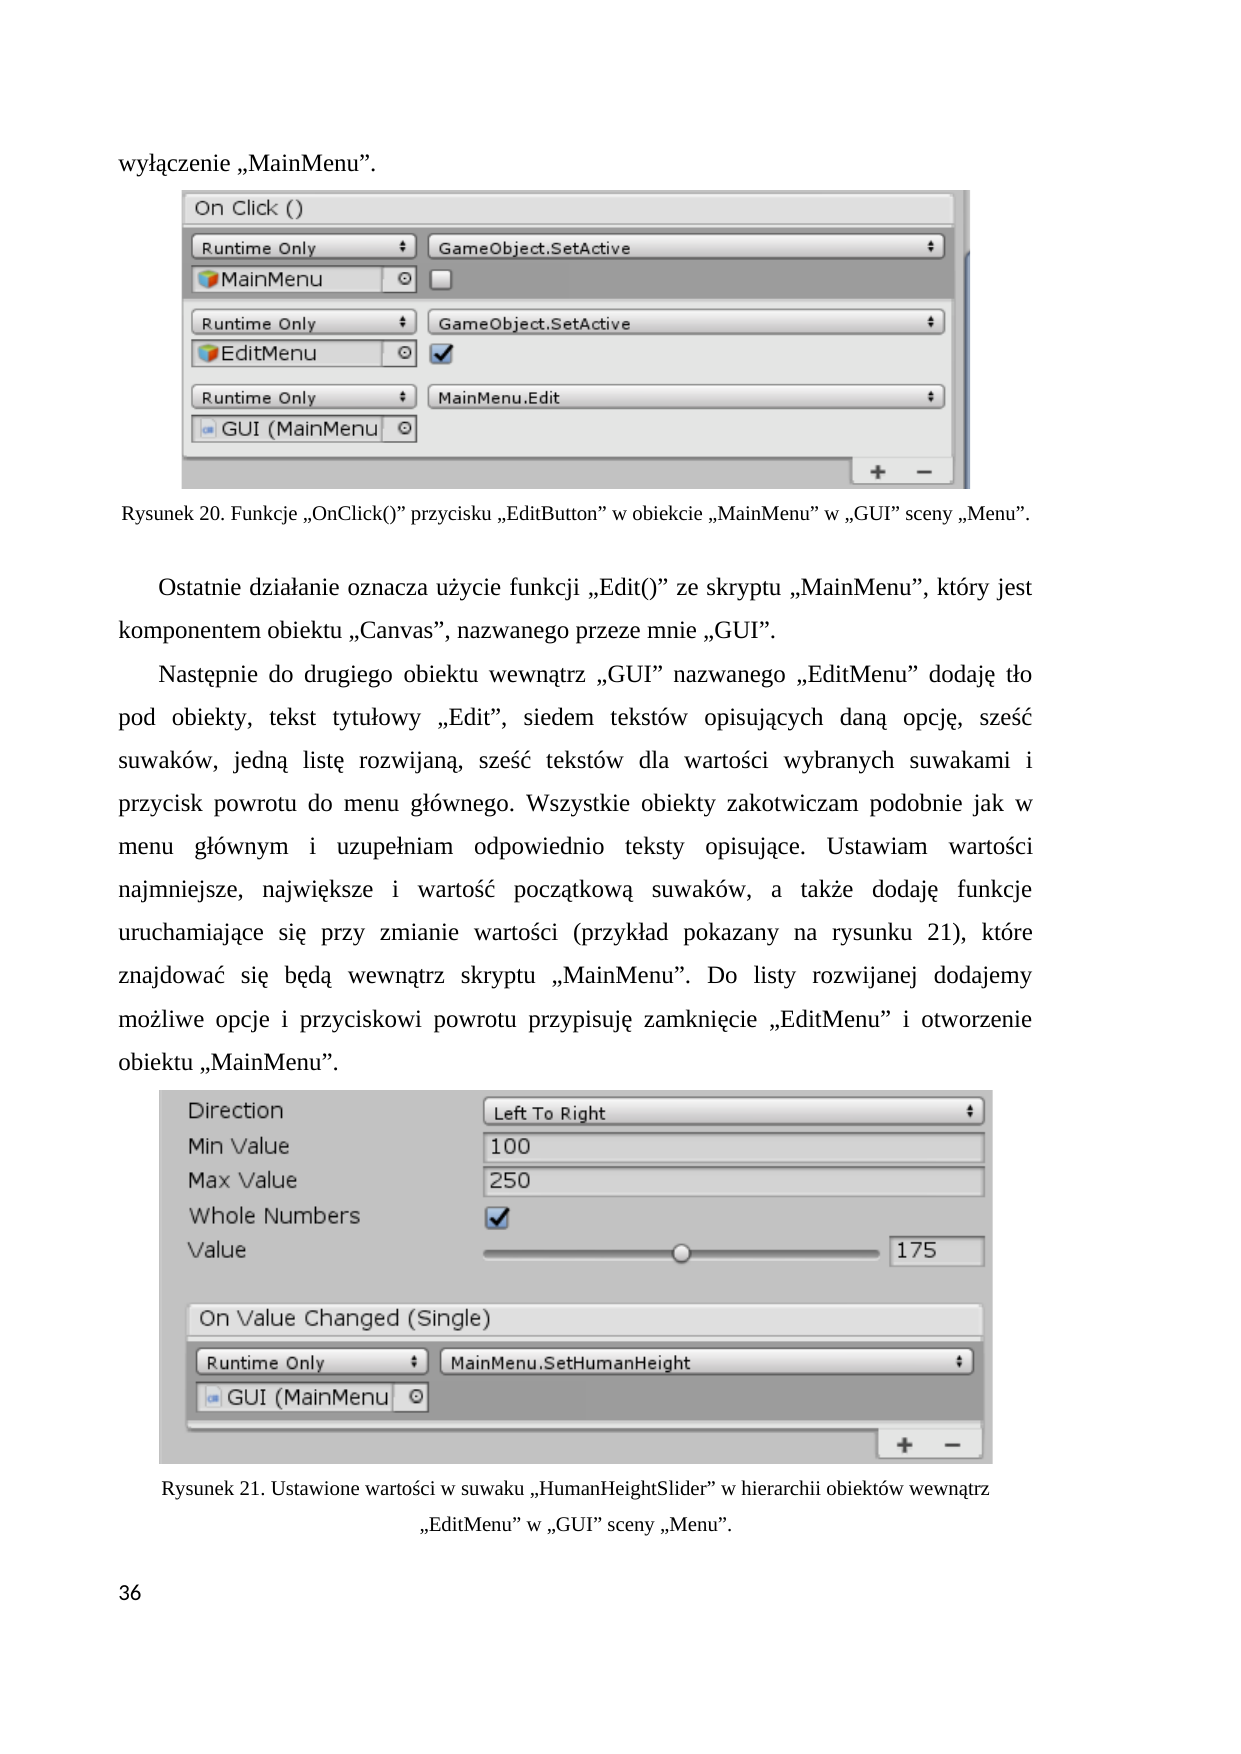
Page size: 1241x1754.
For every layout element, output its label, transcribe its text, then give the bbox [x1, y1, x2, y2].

text Ostatnie działanie oznacza użycie funkcji „Edit()” ze skryptu „MainMenu”, który jest komponentem obiektu „Canvas”, nazwanego przeze mnie „GUI”. [118, 572, 1033, 644]
text Rysunek 20. Funkcje „OnClick()” przycisku „EditButton” w obiekcie „MainMenu” w „GUI” sceny „Menu”. [118, 191, 1033, 524]
text wyłączenie „MainMenu”. [118, 148, 1033, 176]
picture [181, 190, 970, 489]
picture [159, 1090, 993, 1464]
text Następnie do drugiego obiektu wewnątrz „GUI” nazwanego „EditMenu” dodaję tło pod obiekty, tekst tytułowy „Edit”, siedem tekstów opisujących daną opcję, sześć suwaków, jedną listę rozwijaną, sześć tekstów dla wartości wybranych suwakami i przycisk powrotu do menu głównego. Wszystkie obiekty zakotwiczam podobnie jak w menu głównym i uzupełniam odpowiednio teksty opisujące. Ustawiam wartości najmniejsze, największe i wartość początkową suwaków, a także dodaję funkcje uruchamiające się przy zmianie wartości (przykład pokazany na rysunku 21), które znajdować się będą wewnątrz skryptu „MainMenu”. Do listy rozwijanej dodajemy możliwe opcje i przyciskowi powrotu przypisuję zamknięcie „EditMenu” i otworzenie obiektu „MainMenu”. [118, 659, 1033, 1076]
text Rysunek 21. Ustawione wartości w suwaku „HumanHeightSlider” w hierarchii obiektów wewnątrz „EditMenu” w „GUI” sceny „Menu”. [118, 1090, 1033, 1536]
